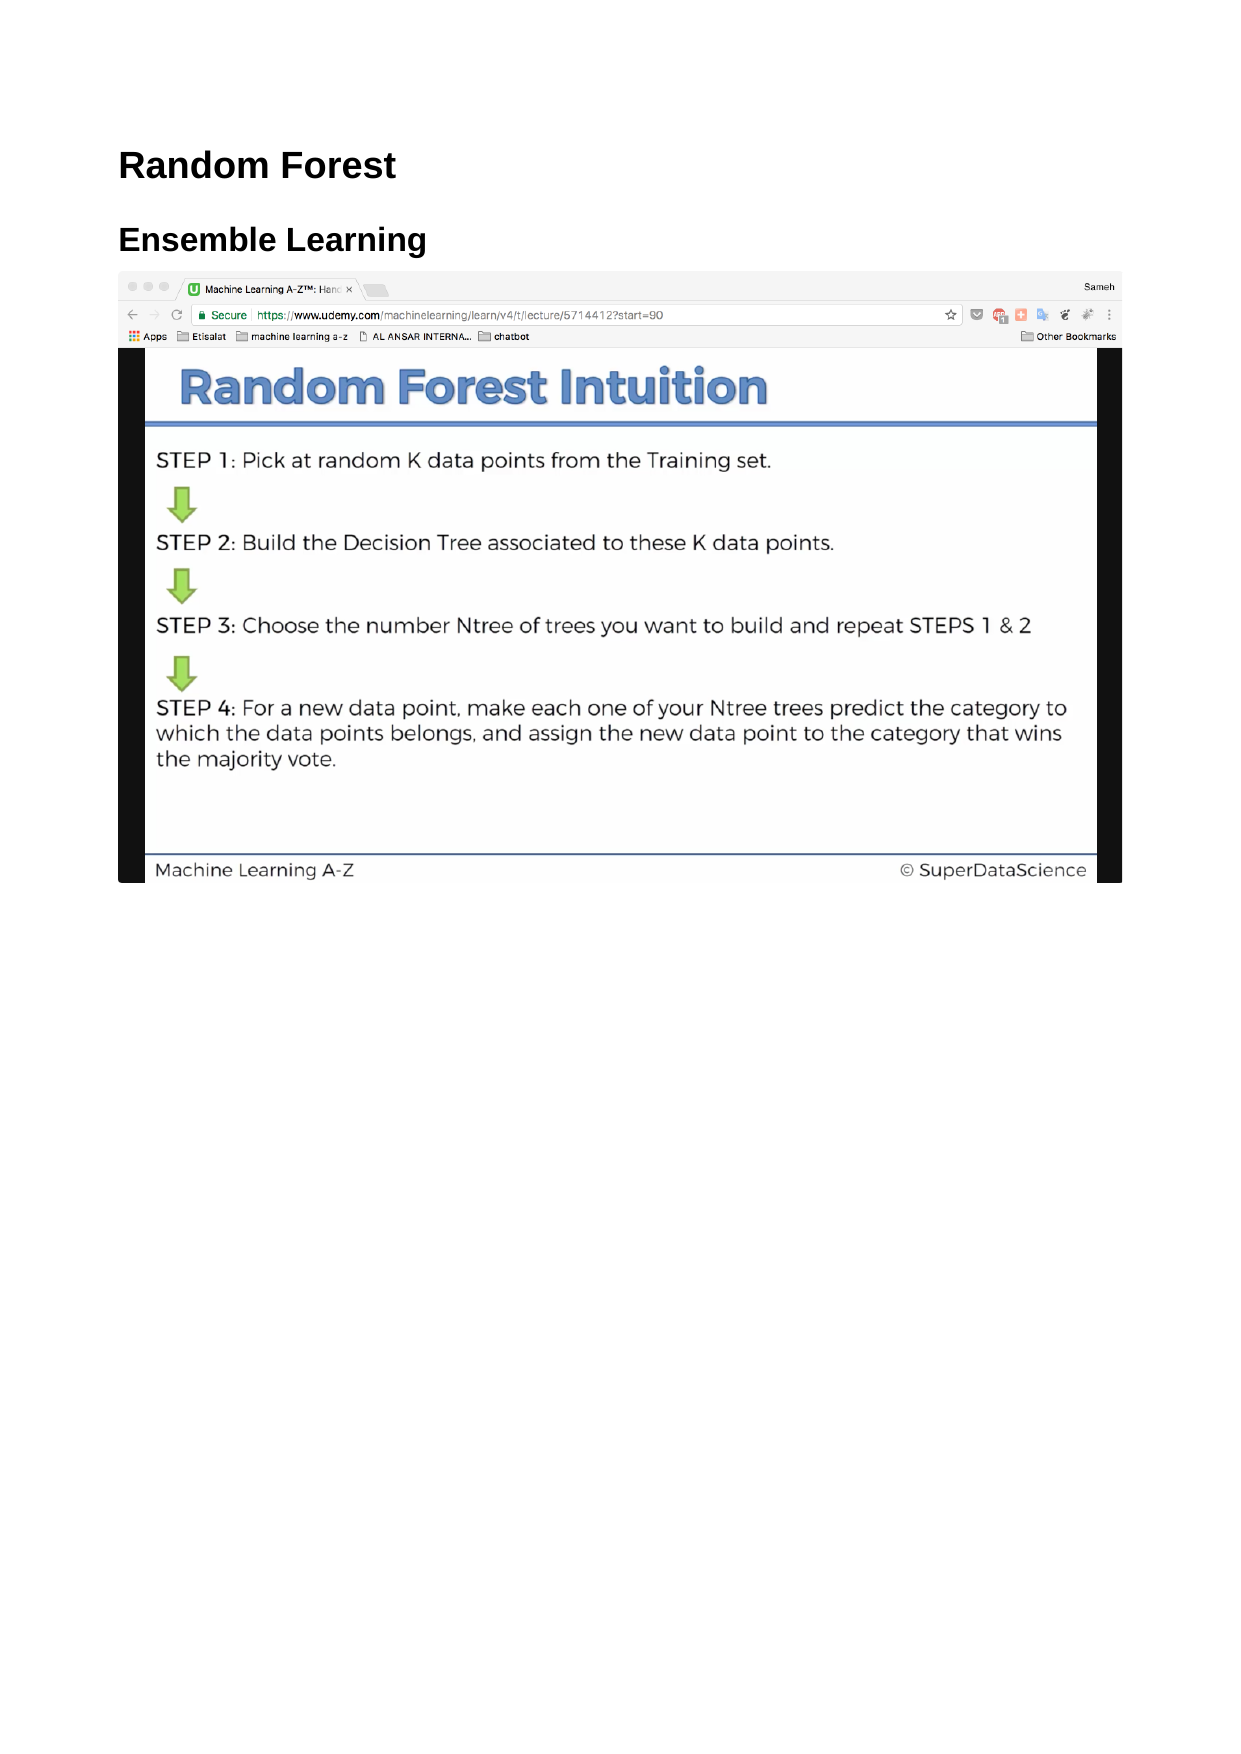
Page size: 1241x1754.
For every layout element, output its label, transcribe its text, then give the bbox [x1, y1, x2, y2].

subtitle Random Forest [118, 143, 1122, 187]
subtitle Ensemble Learning [118, 220, 1122, 259]
picture [118, 271, 1123, 883]
